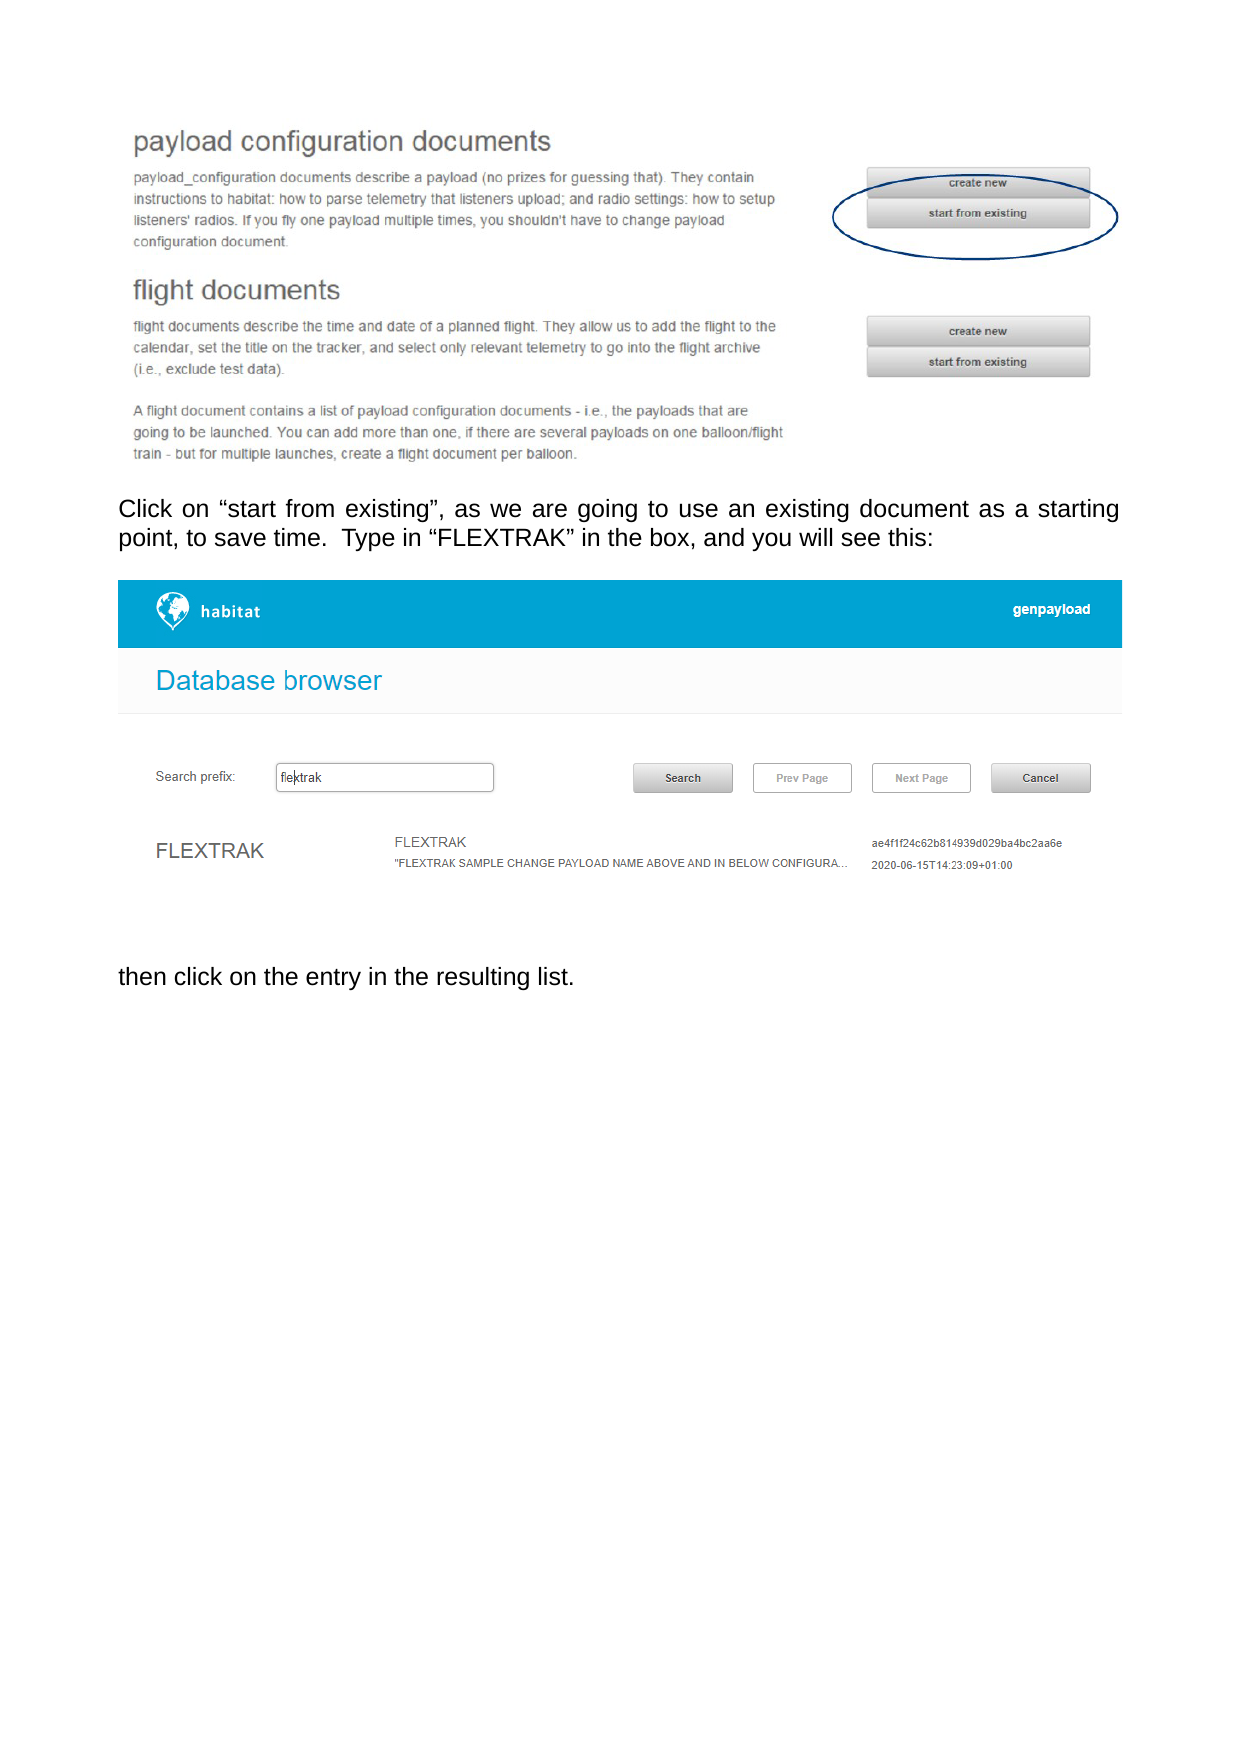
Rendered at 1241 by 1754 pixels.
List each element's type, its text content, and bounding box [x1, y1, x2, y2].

picture [118, 649, 1123, 904]
picture [1063, 605, 1068, 613]
text Click on “start from existing”, as we are going to use an existing document as a starting point, to save time. Type in “FLEXTRAK” in the box, and you will see this: [118, 494, 1122, 552]
picture [161, 594, 168, 600]
picture [1015, 607, 1020, 615]
picture [157, 600, 162, 609]
picture [169, 595, 189, 620]
text then click on the entry in the resulting list. [118, 962, 1122, 990]
picture [158, 611, 164, 619]
picture [223, 606, 229, 616]
